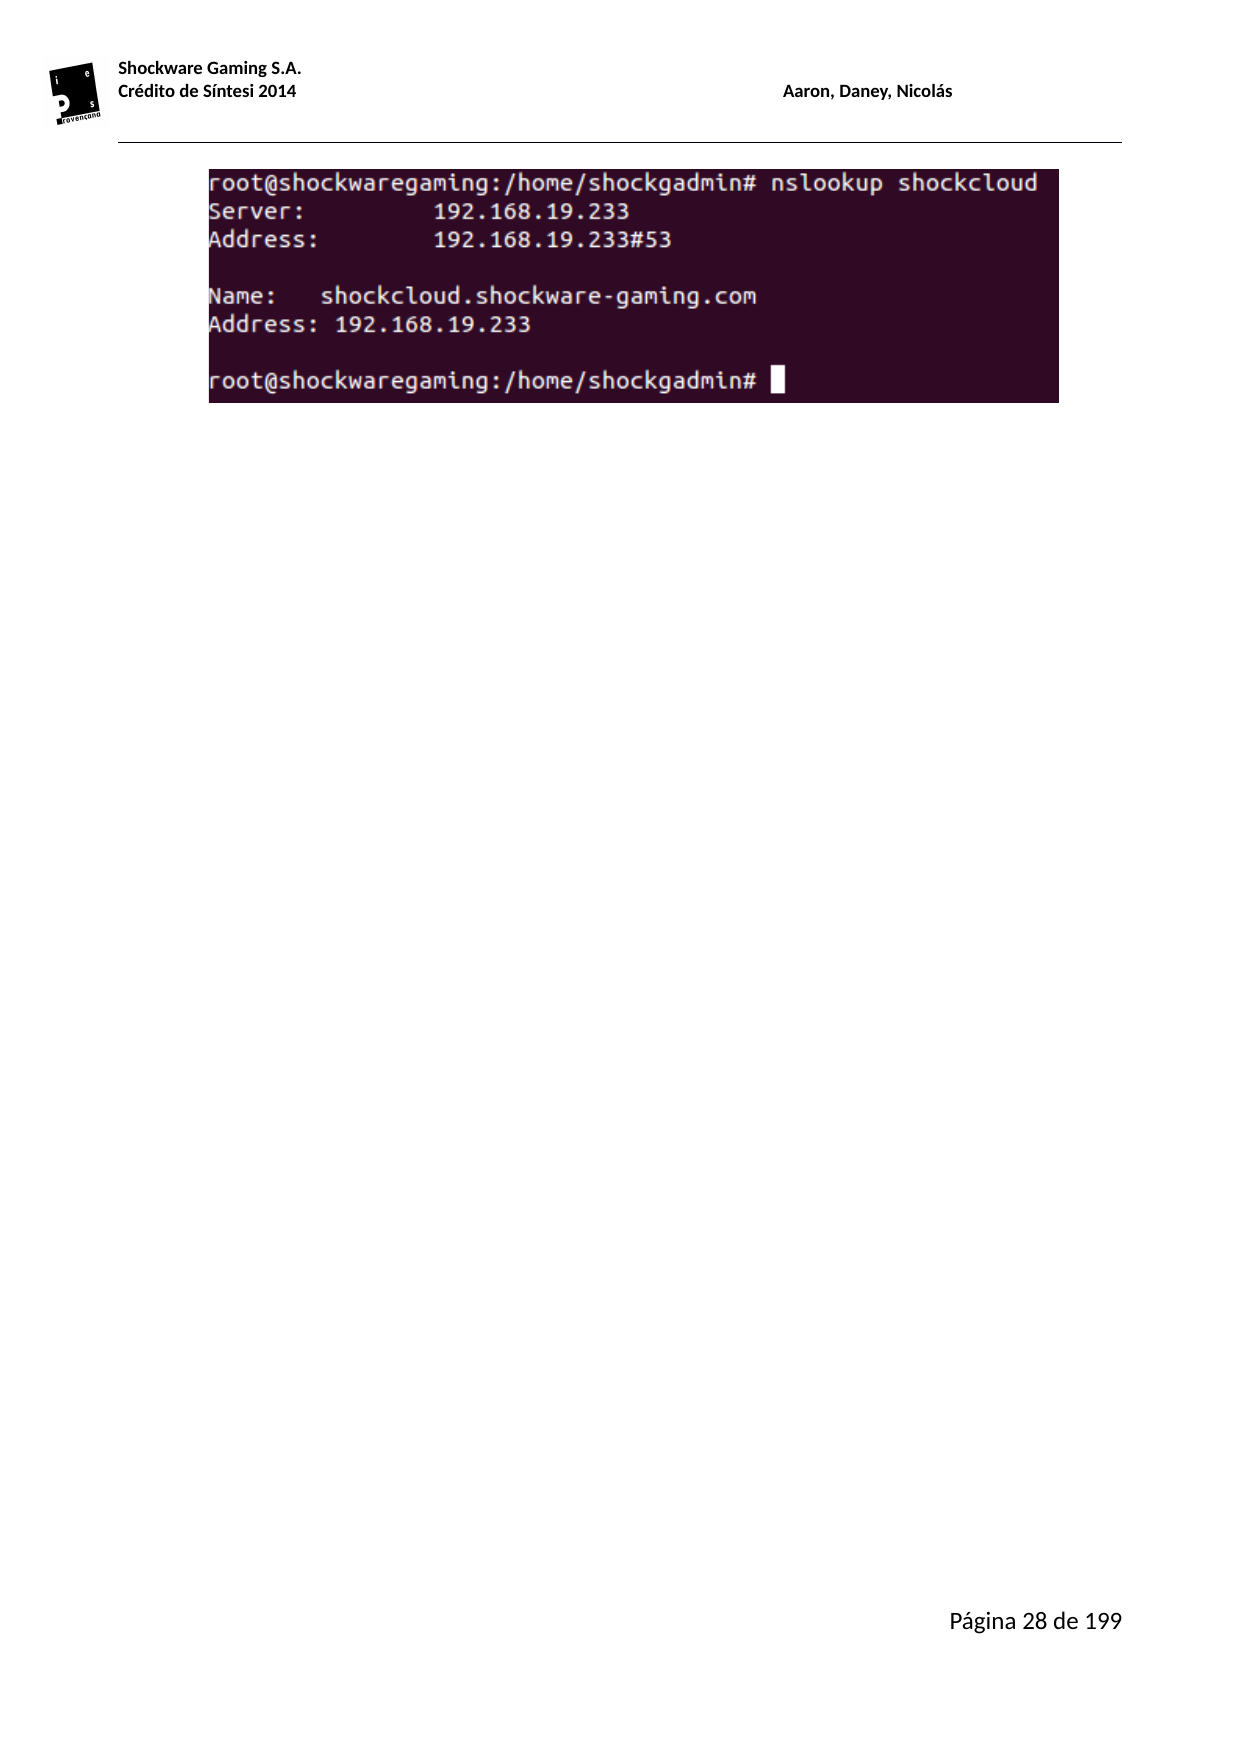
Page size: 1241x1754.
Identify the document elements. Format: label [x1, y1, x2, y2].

picture [208, 169, 1059, 403]
picture [43, 56, 110, 130]
